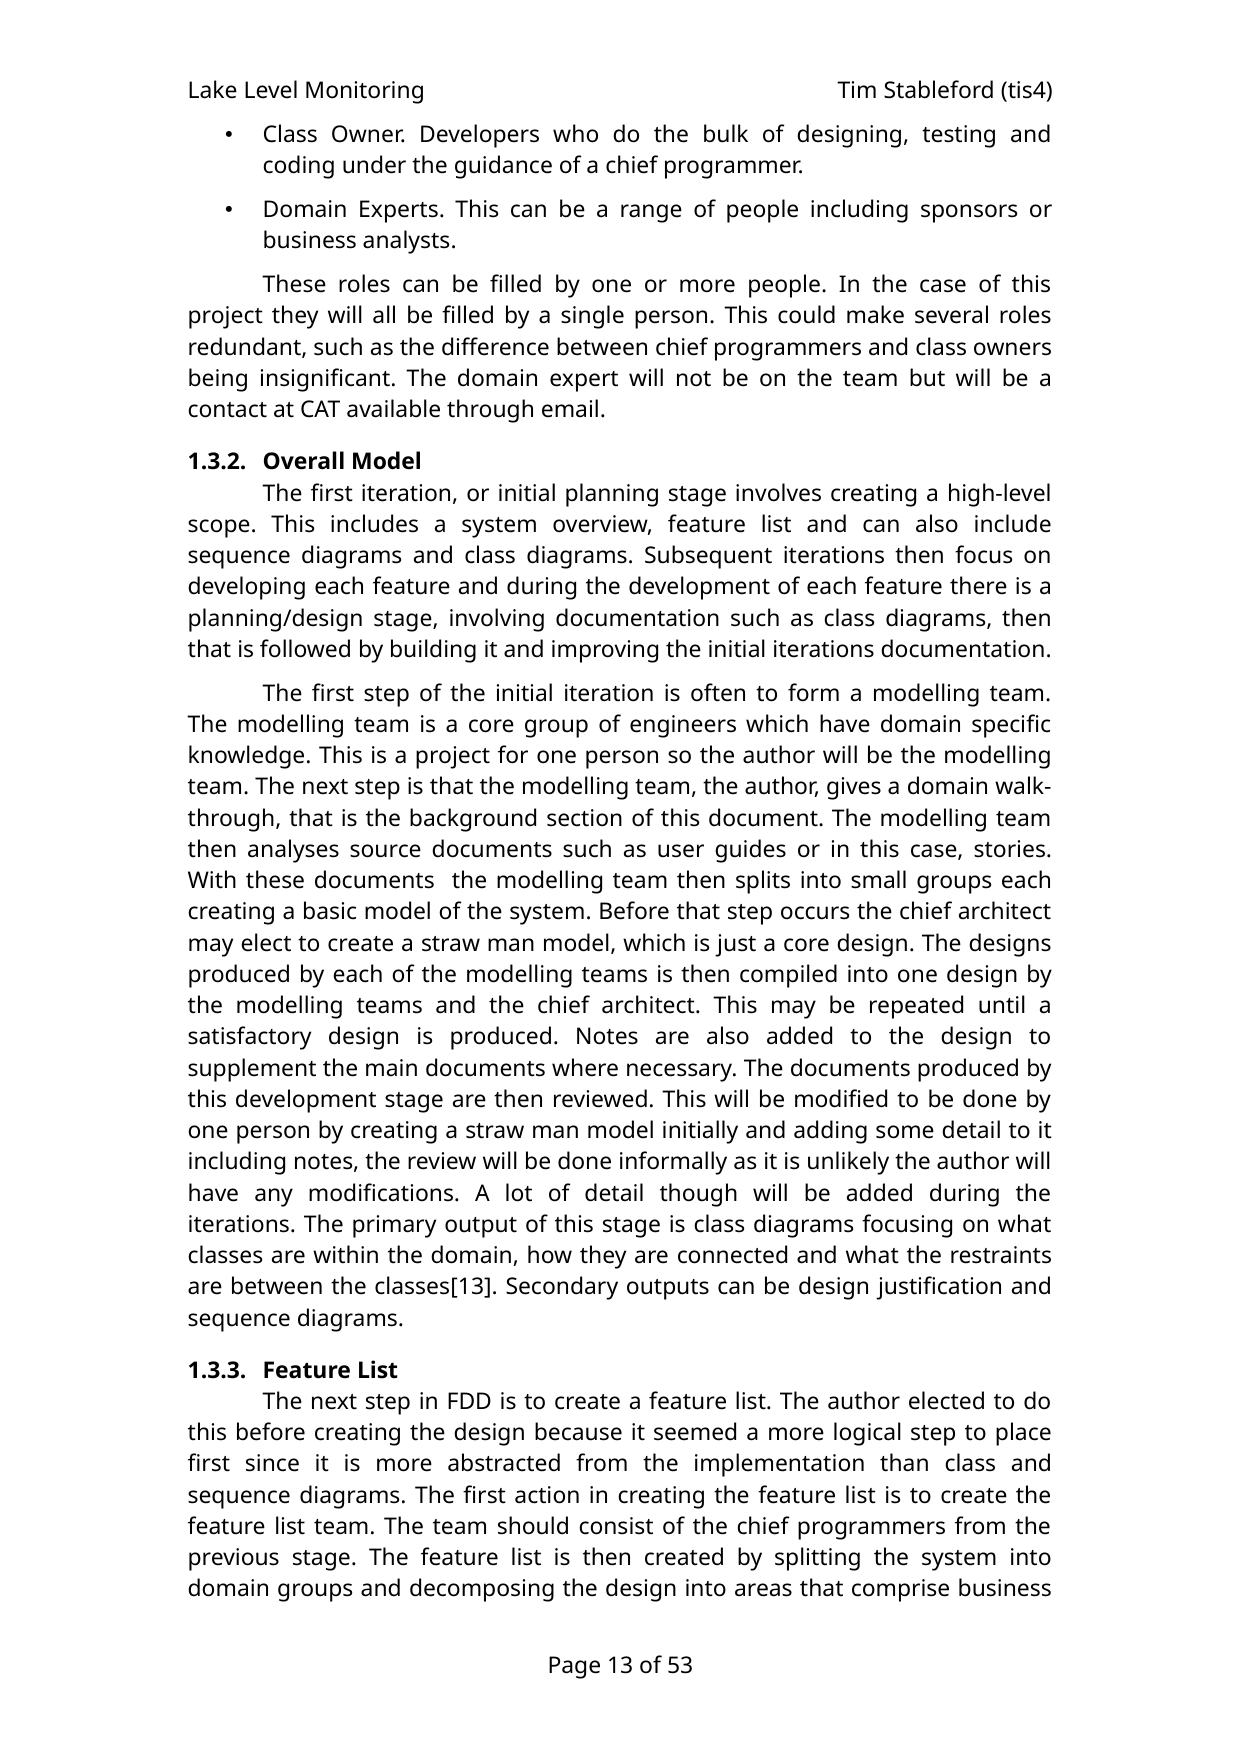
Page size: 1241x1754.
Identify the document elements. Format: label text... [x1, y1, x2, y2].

list Domain Experts. This can be a range of people including sponsors or business analysts. [225, 193, 1053, 256]
text The first step of the initial iteration is often to form a modelling team. The modelling team is a core group of engineers which have domain specific knowledge. This is a project for one person so the author will be the modelling team. The next step is that the modelling team, the author, gives a domain walk-through, that is the background section of this document. The modelling team then analyses source documents such as user guides or in this case, stories. With these documents the modelling team then splits into small groups each creating a basic model of the system. Before that step occurs the chief architect may elect to create a straw man model, which is just a core design. The designs produced by each of the modelling teams is then compiled into one design by the modelling teams and the chief architect. This may be repeated until a satisfactory design is produced. Notes are also added to the design to supplement the main documents where necessary. The documents produced by this development stage are then reviewed. This will be modified to be done by one person by creating a straw man model initially and adding some detail to it including notes, the review will be done informally as it is unlikely the author will have any modifications. A lot of detail though will be added during the iterations. The primary output of this stage is class diagrams focusing on what classes are within the domain, how they are connected and what the restraints are between the classes[13]. Secondary outputs can be design justification and sequence diagrams. [187, 676, 1053, 1333]
subtitle Feature List [187, 1353, 1053, 1385]
text These roles can be filled by one or more people. In the case of this project they will all be filled by a single person. This could make several roles redundant, such as the difference between chief programmers and class owners being insignificant. The domain expert will not be on the team but will be a contact at CAT available through email. [187, 268, 1053, 424]
list Class Owner. Developers who do the bulk of designing, testing and coding under the guidance of a chief programmer. [225, 118, 1053, 181]
text The first iteration, or initial planning stage involves creating a high-level scope. This includes a system overview, feature list and can also include sequence diagrams and class diagrams. Subsequent iterations then focus on developing each feature and during the development of each feature there is a planning/design stage, involving documentation such as class diagrams, then that is followed by building it and improving the initial iterations documentation. [187, 476, 1053, 664]
text The next step in FDD is to create a feature list. The author elected to do this before creating the design because it seemed a more logical step to place first since it is more abstracted from the implementation than class and sequence diagrams. The first action in creating the feature list is to create the feature list team. The team should consist of the chief programmers from the previous stage. The feature list is then created by splitting the system into domain groups and decomposing the design into areas that comprise business [187, 1385, 1053, 1603]
subtitle Overall Model [187, 445, 1053, 476]
